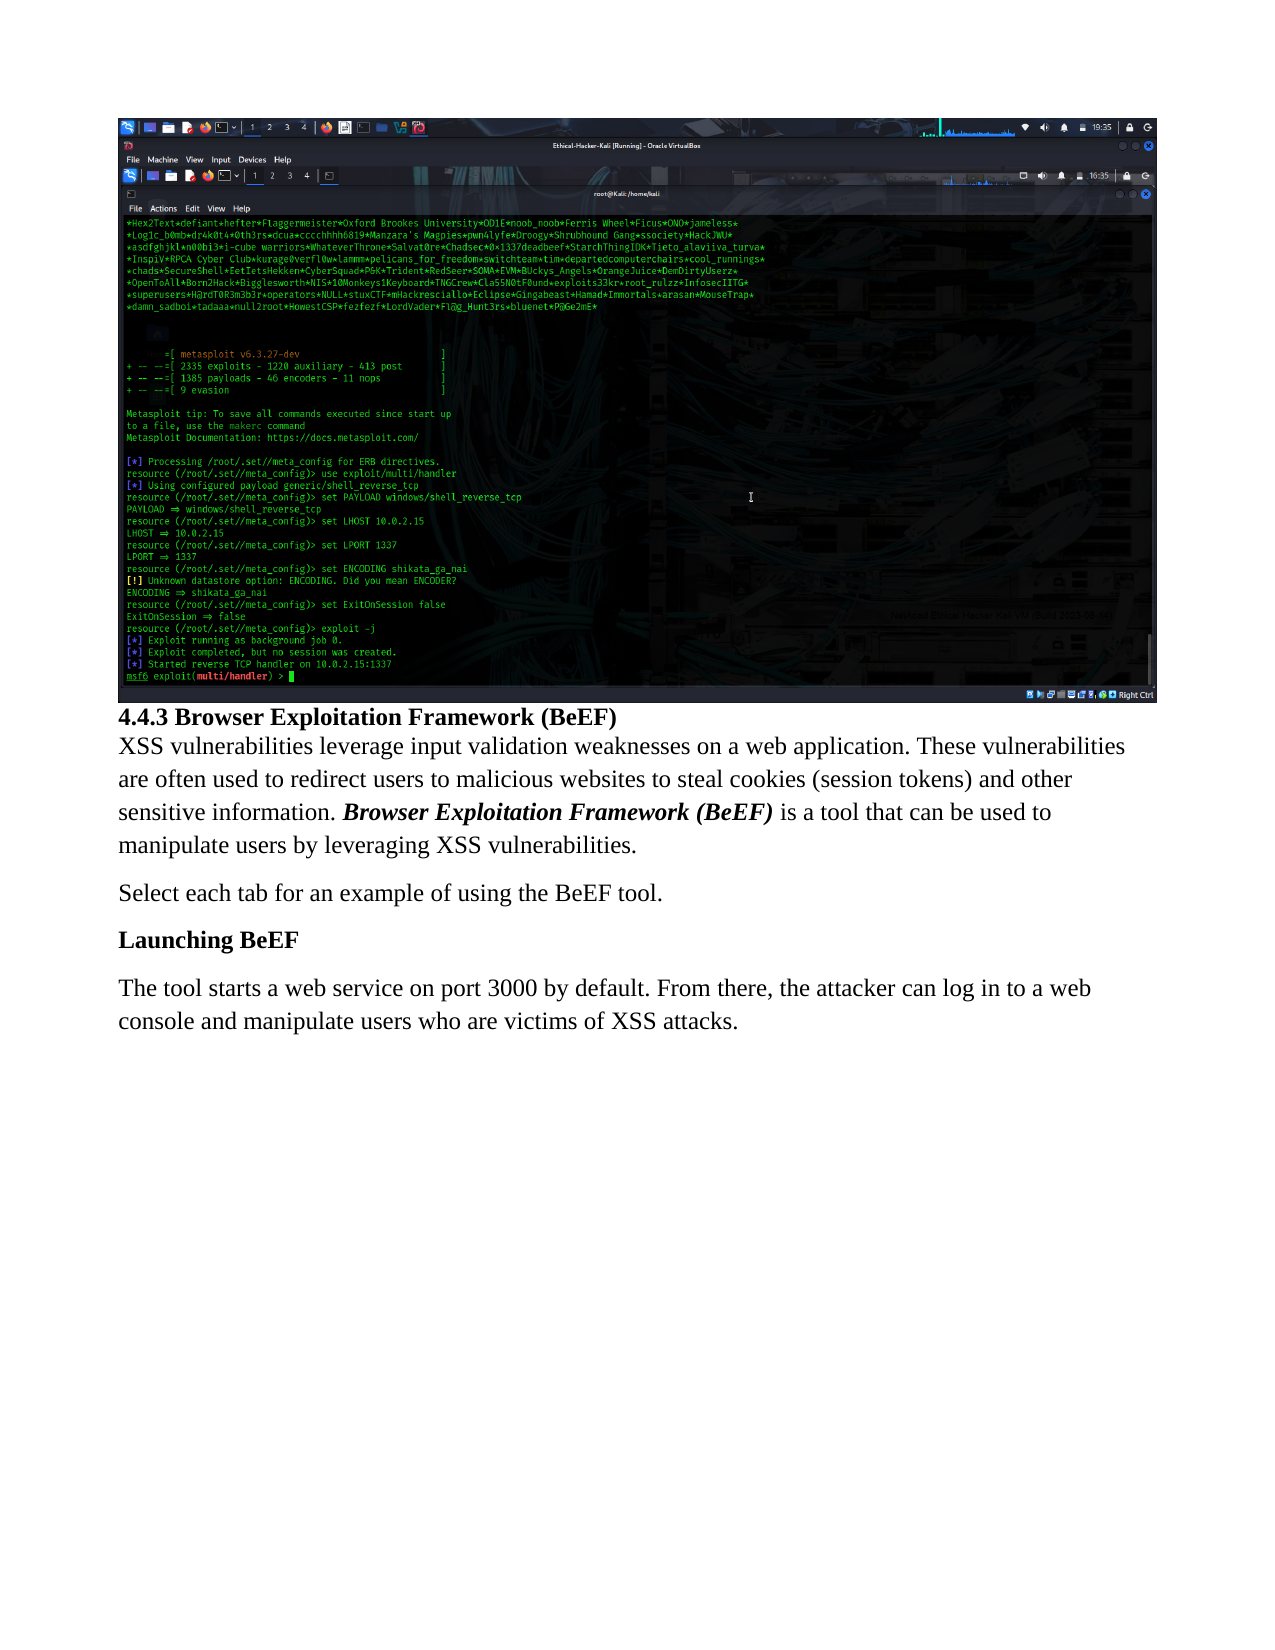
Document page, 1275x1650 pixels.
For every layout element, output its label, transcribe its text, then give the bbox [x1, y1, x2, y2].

text XSS vulnerabilities leverage input validation weaknesses on a web application. These vulnerabilities are often used to redirect users to malicious websites to steal cookies (session tokens) and other sensitive information. Browser Exploitation Framework (BeEF) is a tool that can be used to manipulate users by leveraging XSS vulnerabilities. [118, 731, 1157, 859]
text Select each tab for an example of using the BeEF tool. [118, 878, 1157, 907]
text Launching BeEF [118, 925, 1157, 954]
text 4.4.3 Browser Exploitation Framework (BeEF) [118, 703, 1157, 731]
picture [118, 118, 1157, 703]
text The tool starts a web service on port 3000 by default. From there, the attacker can log in to a web console and manipulate users who are victims of XSS attacks. [118, 973, 1157, 1035]
